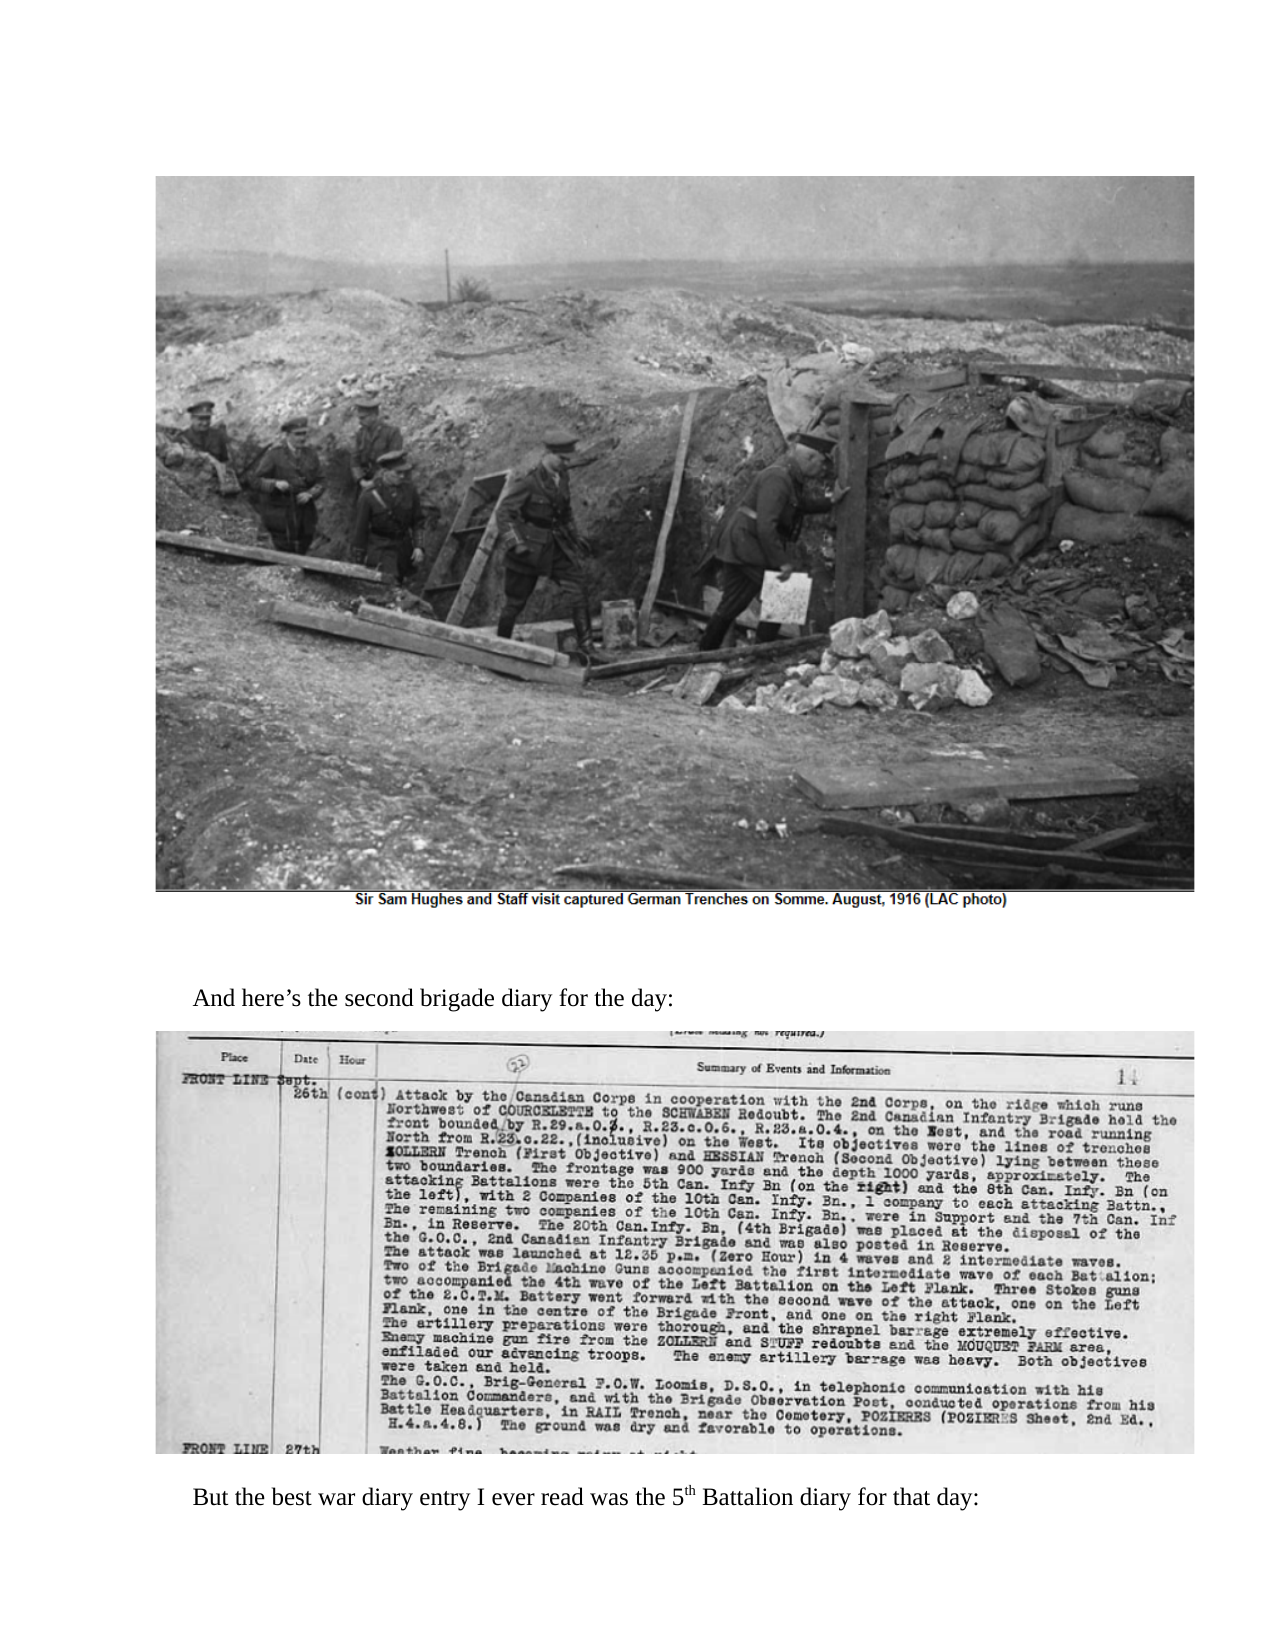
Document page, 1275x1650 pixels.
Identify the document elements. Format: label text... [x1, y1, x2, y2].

picture [155, 1031, 1195, 1454]
picture [155, 176, 1195, 928]
text But the best war diary entry I ever read was the 5th Battalion diary for that day: [192, 1482, 1158, 1511]
text And here’s the second brigade diary for the day: [192, 983, 1158, 1011]
